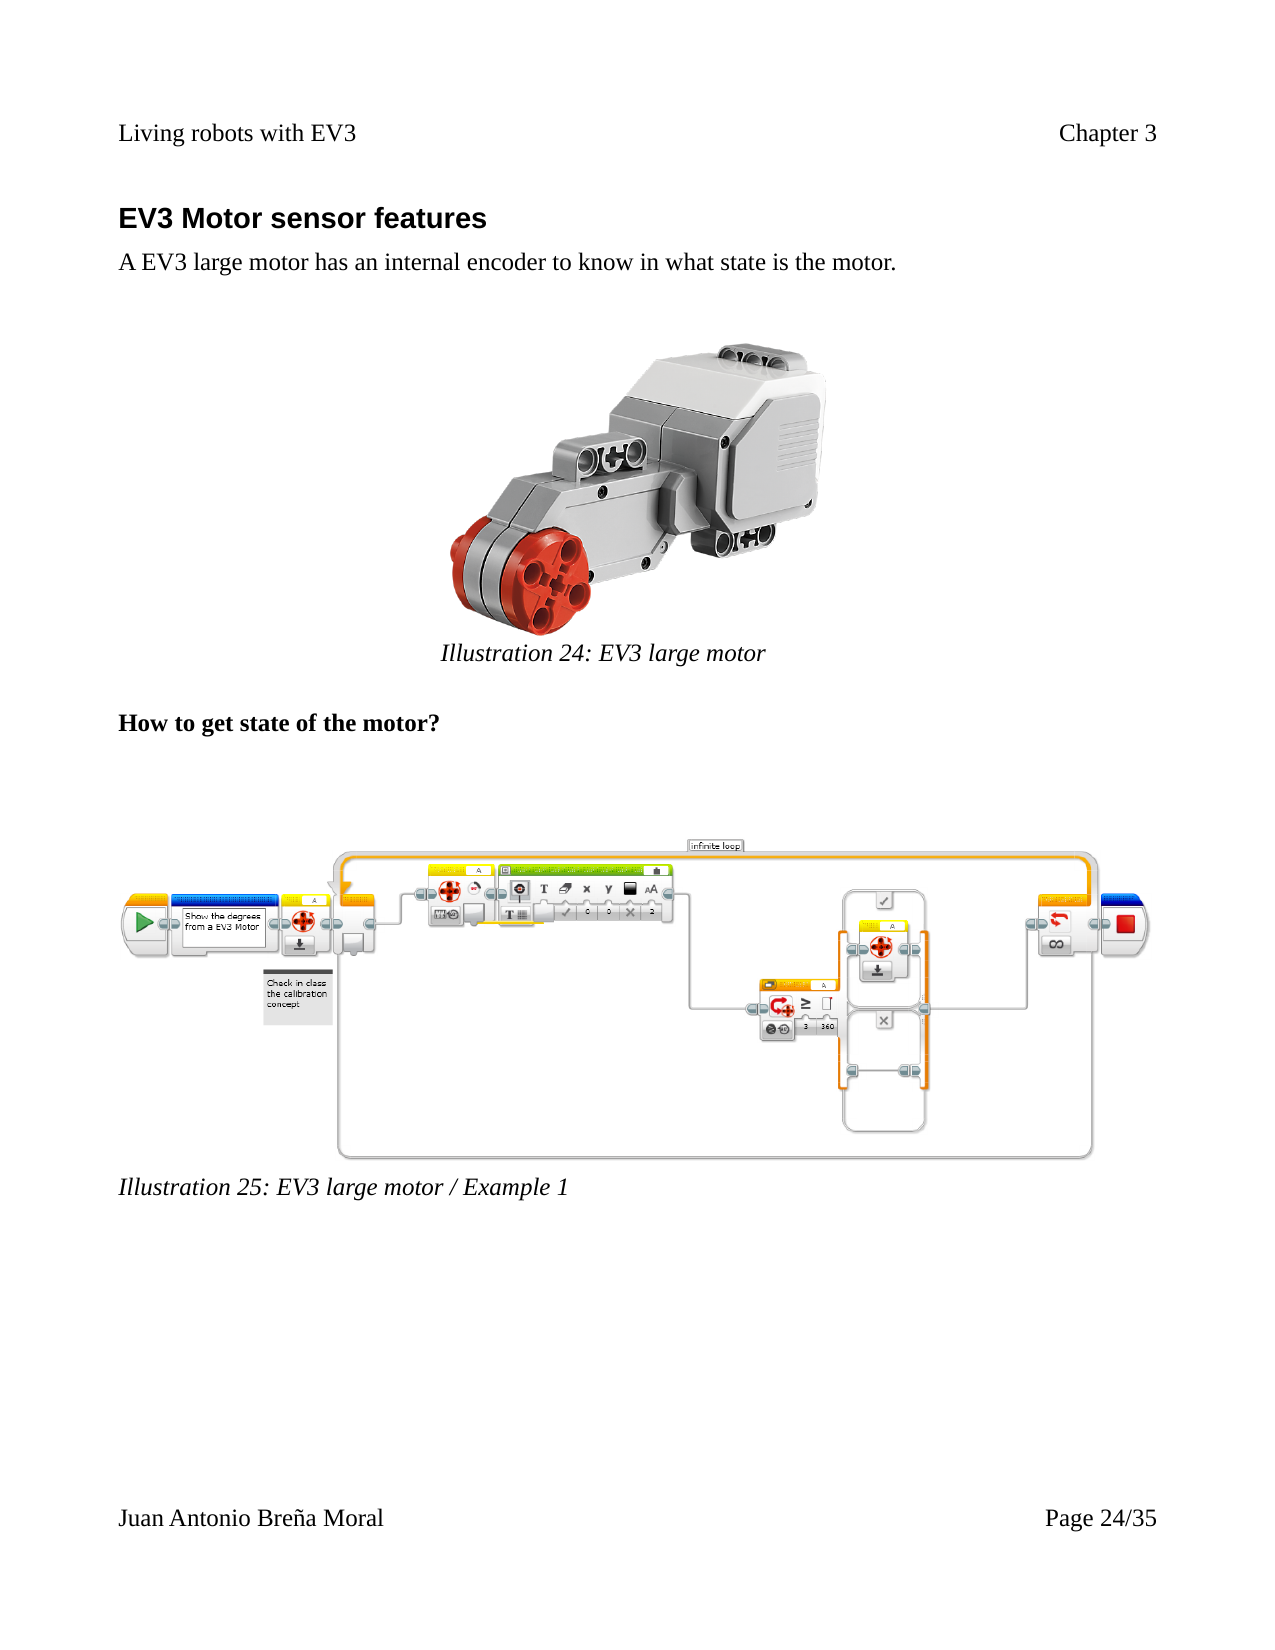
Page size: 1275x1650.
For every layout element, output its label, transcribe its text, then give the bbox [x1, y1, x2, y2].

text Illustration 25: EV3 large motor / Example 1 [118, 1173, 1157, 1201]
text Illustration 24: EV3 large motor [440, 639, 835, 667]
subtitle EV3 Motor sensor features [118, 201, 1157, 235]
text How to get state of the motor? [118, 708, 1157, 737]
text A EV3 large motor has an internal encoder to know in what state is the motor. [118, 247, 1157, 276]
picture [440, 342, 835, 639]
picture [118, 803, 1157, 1173]
